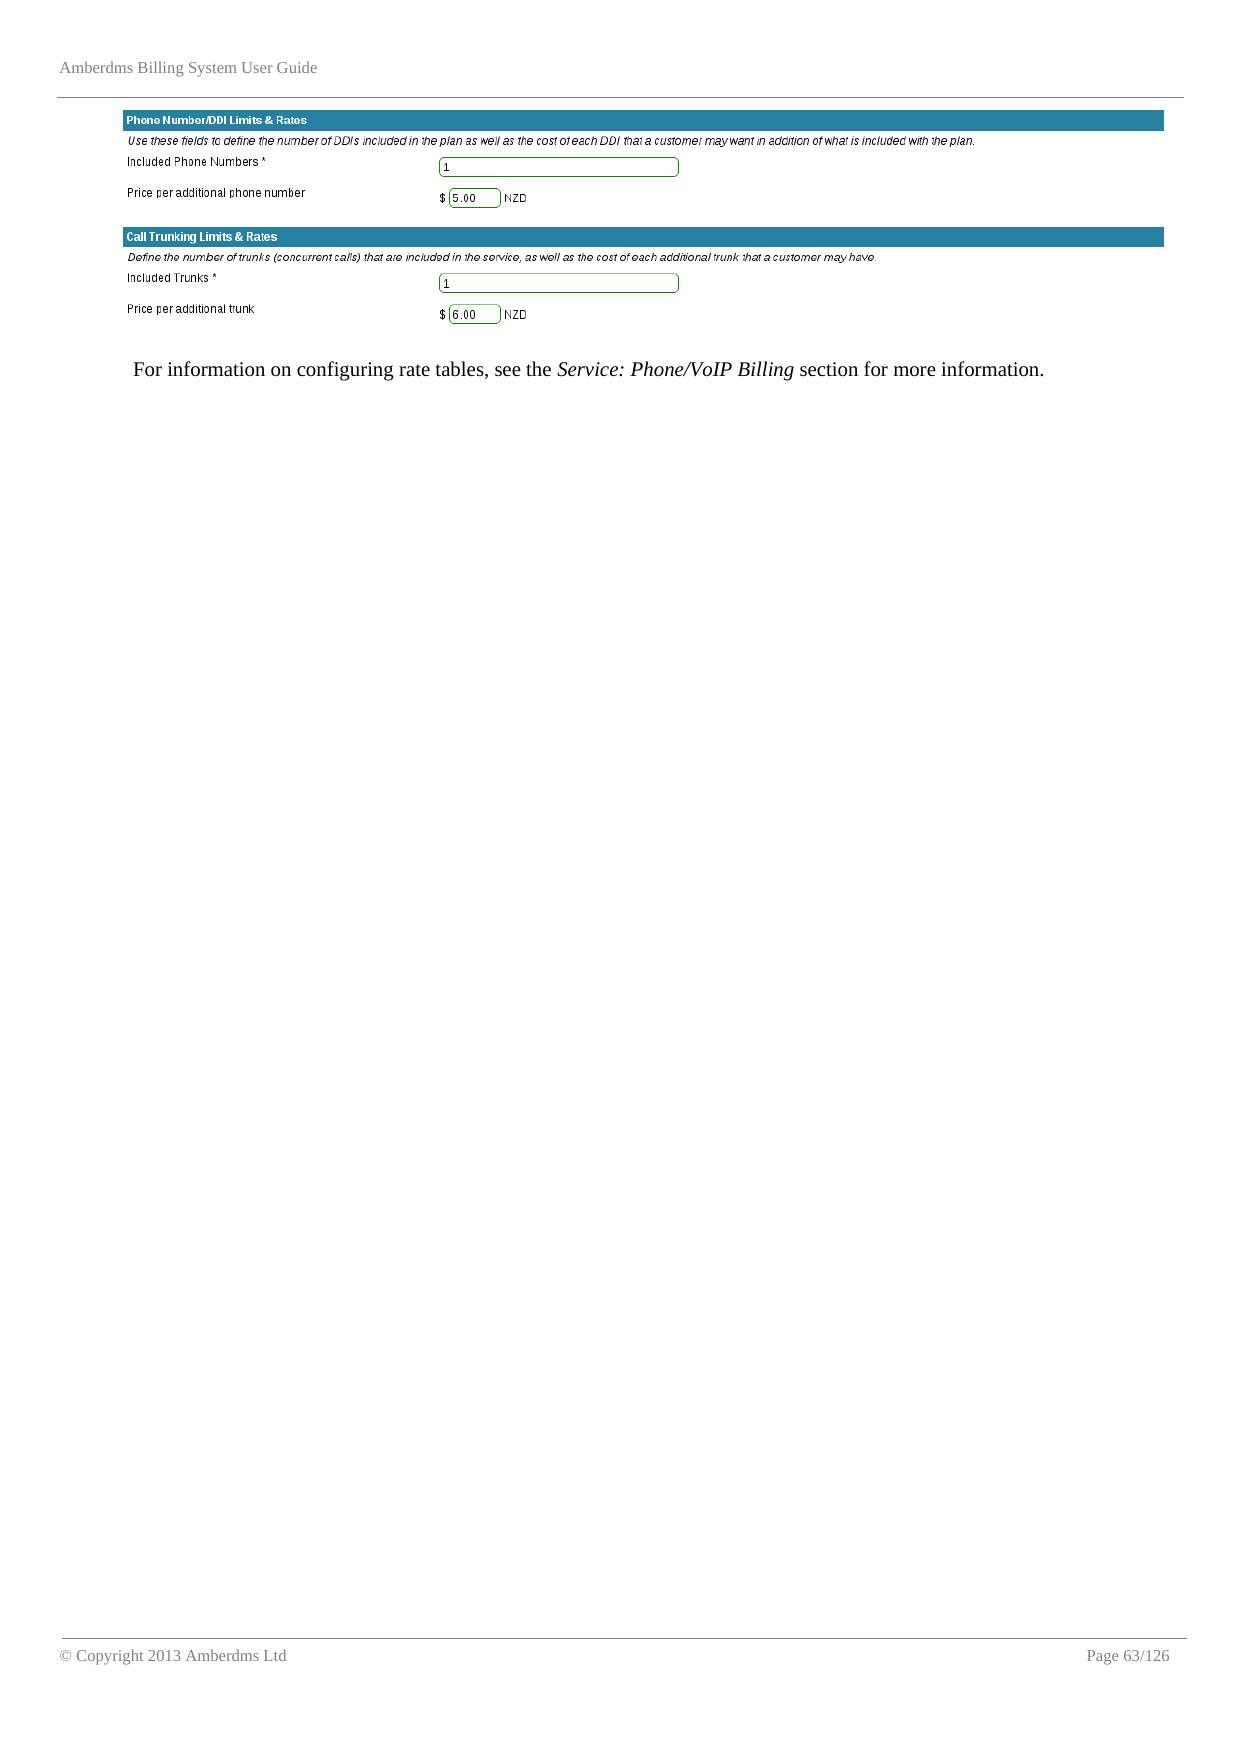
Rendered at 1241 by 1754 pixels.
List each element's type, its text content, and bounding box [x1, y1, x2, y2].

text For information on configuring rate tables, see the Service: Phone/VoIP Billing section for more information. [133, 358, 1181, 381]
picture [117, 107, 1167, 335]
